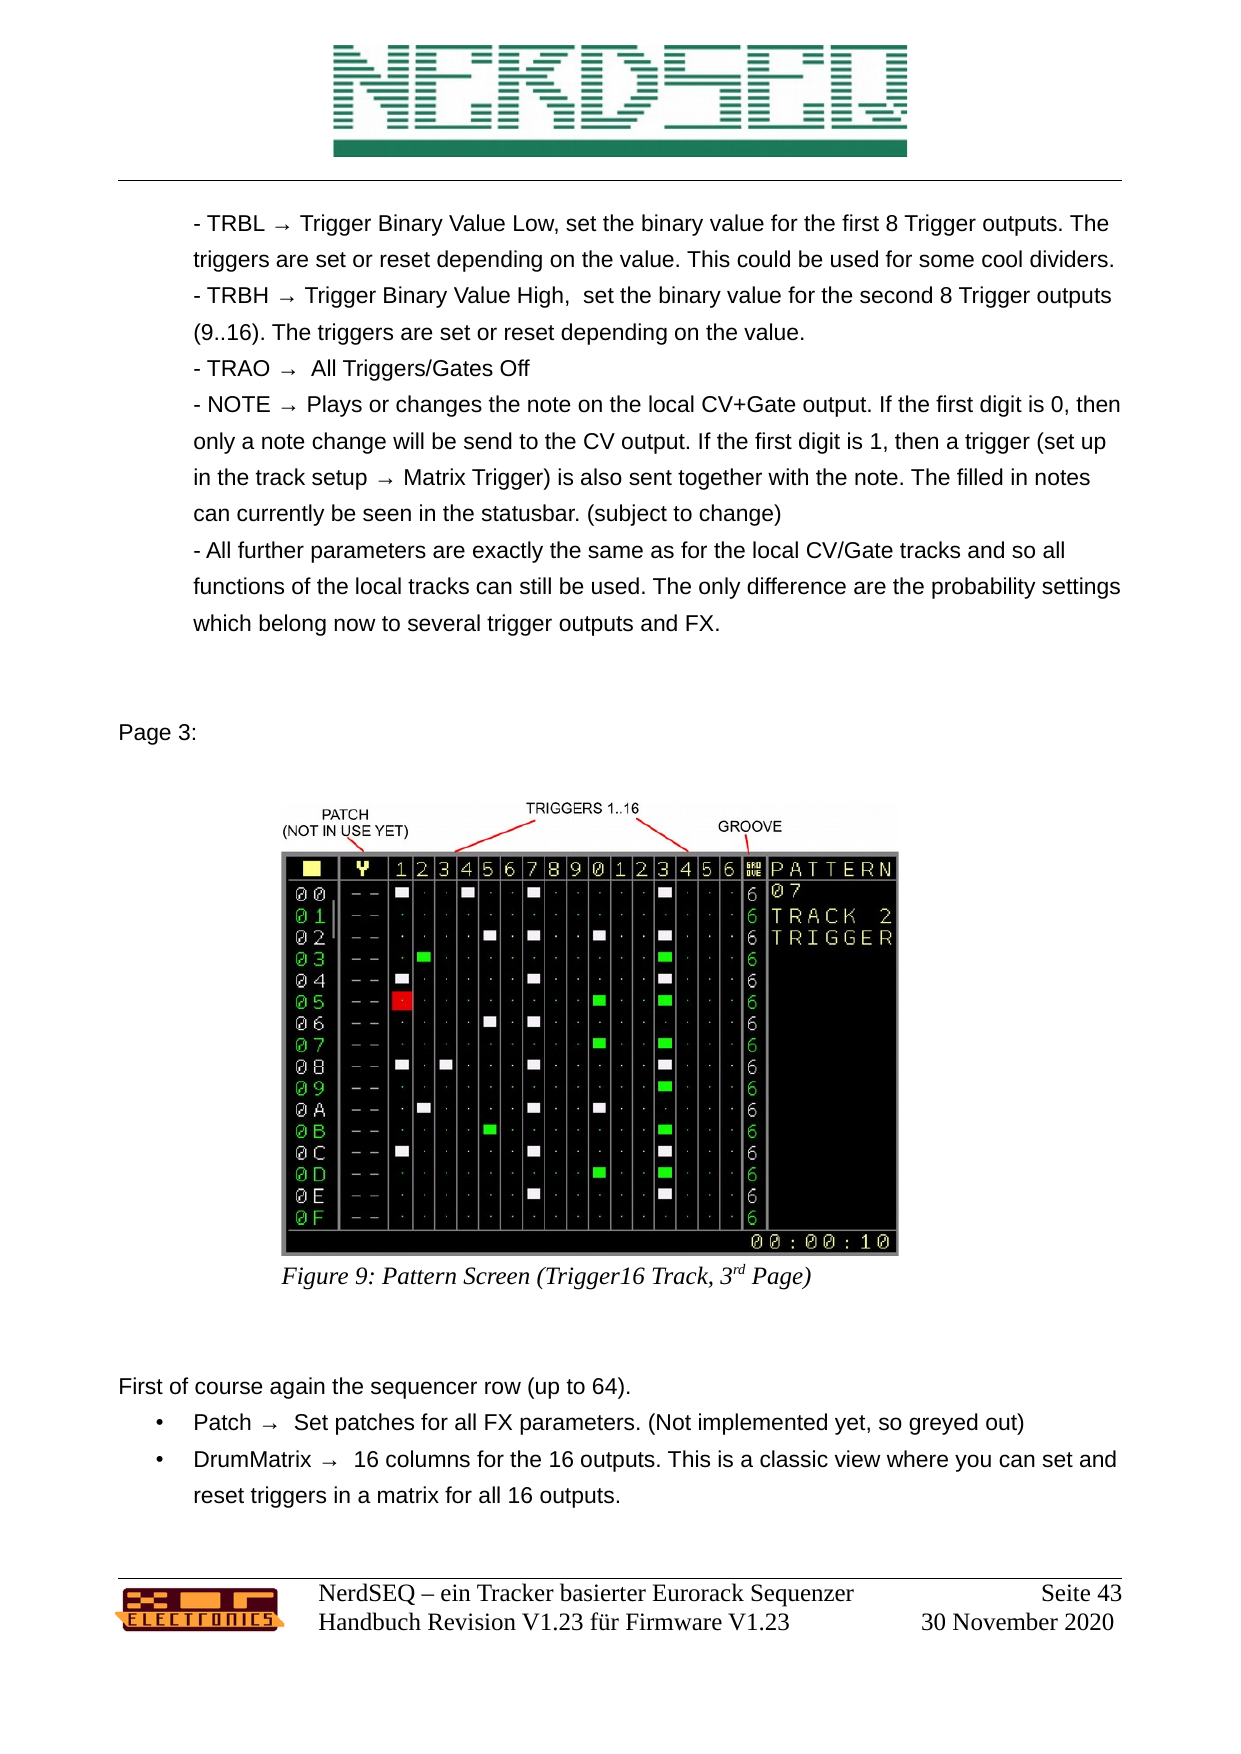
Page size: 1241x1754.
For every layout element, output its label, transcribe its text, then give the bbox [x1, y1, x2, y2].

text Figure 9: Pattern Screen (Trigger16 Track, 3rd Page) [281, 1256, 899, 1290]
list DrumMatrix → 16 columns for the 16 outputs. This is a classic view where you can set and reset triggers in a matrix for all 16 outputs. [156, 1446, 1122, 1508]
text Page 3: [118, 718, 1122, 745]
text First of course again the sequencer row (up to 64). [118, 1373, 1122, 1399]
list - All further parameters are exactly the same as for the local CV/Gate tracks and so all functions of the local tracks can still be used. The only difference are the probability settings which belong now to several trigger outputs and FX. [156, 537, 1122, 636]
list - TRBL → Trigger Binary Value Low, set the binary value for the first 8 Trigger outputs. The triggers are set or reset depending on the value. This could be used for some cool dividers. [156, 209, 1122, 272]
list - TRBH → Trigger Binary Value High, set the binary value for the second 8 Trigger outputs (9..16). The triggers are set or reset depending on the value. [156, 282, 1122, 345]
list - TRAO → All Triggers/Gates Off [156, 355, 1122, 381]
picture [333, 45, 908, 157]
picture [281, 802, 899, 1256]
picture [115, 1584, 285, 1634]
list Patch → Set patches for all FX parameters. (Not implemented yet, so greyed out) [156, 1409, 1122, 1436]
list - NOTE → Plays or changes the note on the local CV+Gate output. If the first digit is 0, then only a note change will be send to the CV output. If the first digit is 1, then a trigger (set up in the track setup → Matrix Trigger) is also sent together with the note. The filled in notes can currently be seen in the statusbar. (subject to change) [156, 391, 1122, 527]
